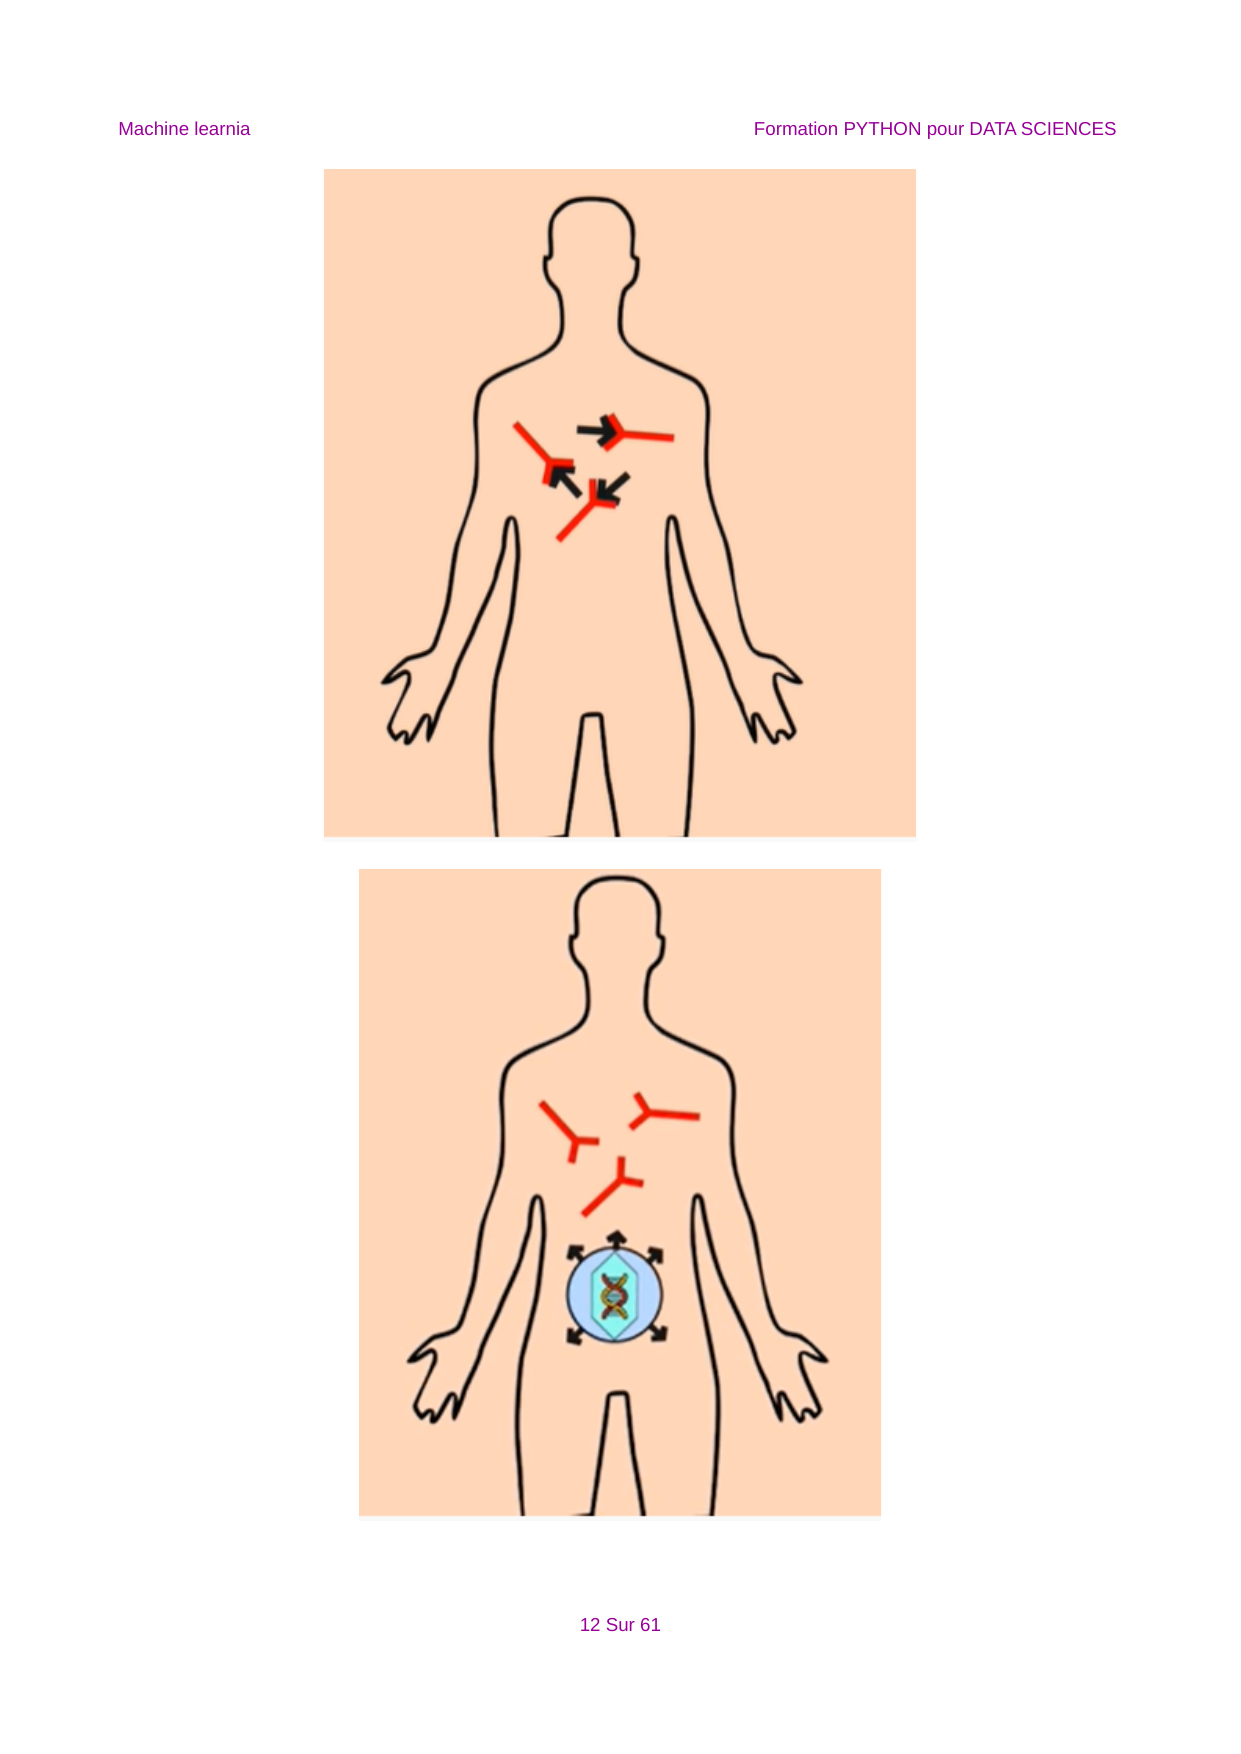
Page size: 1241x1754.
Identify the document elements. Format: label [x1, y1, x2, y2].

picture [359, 869, 882, 1521]
picture [323, 169, 917, 842]
